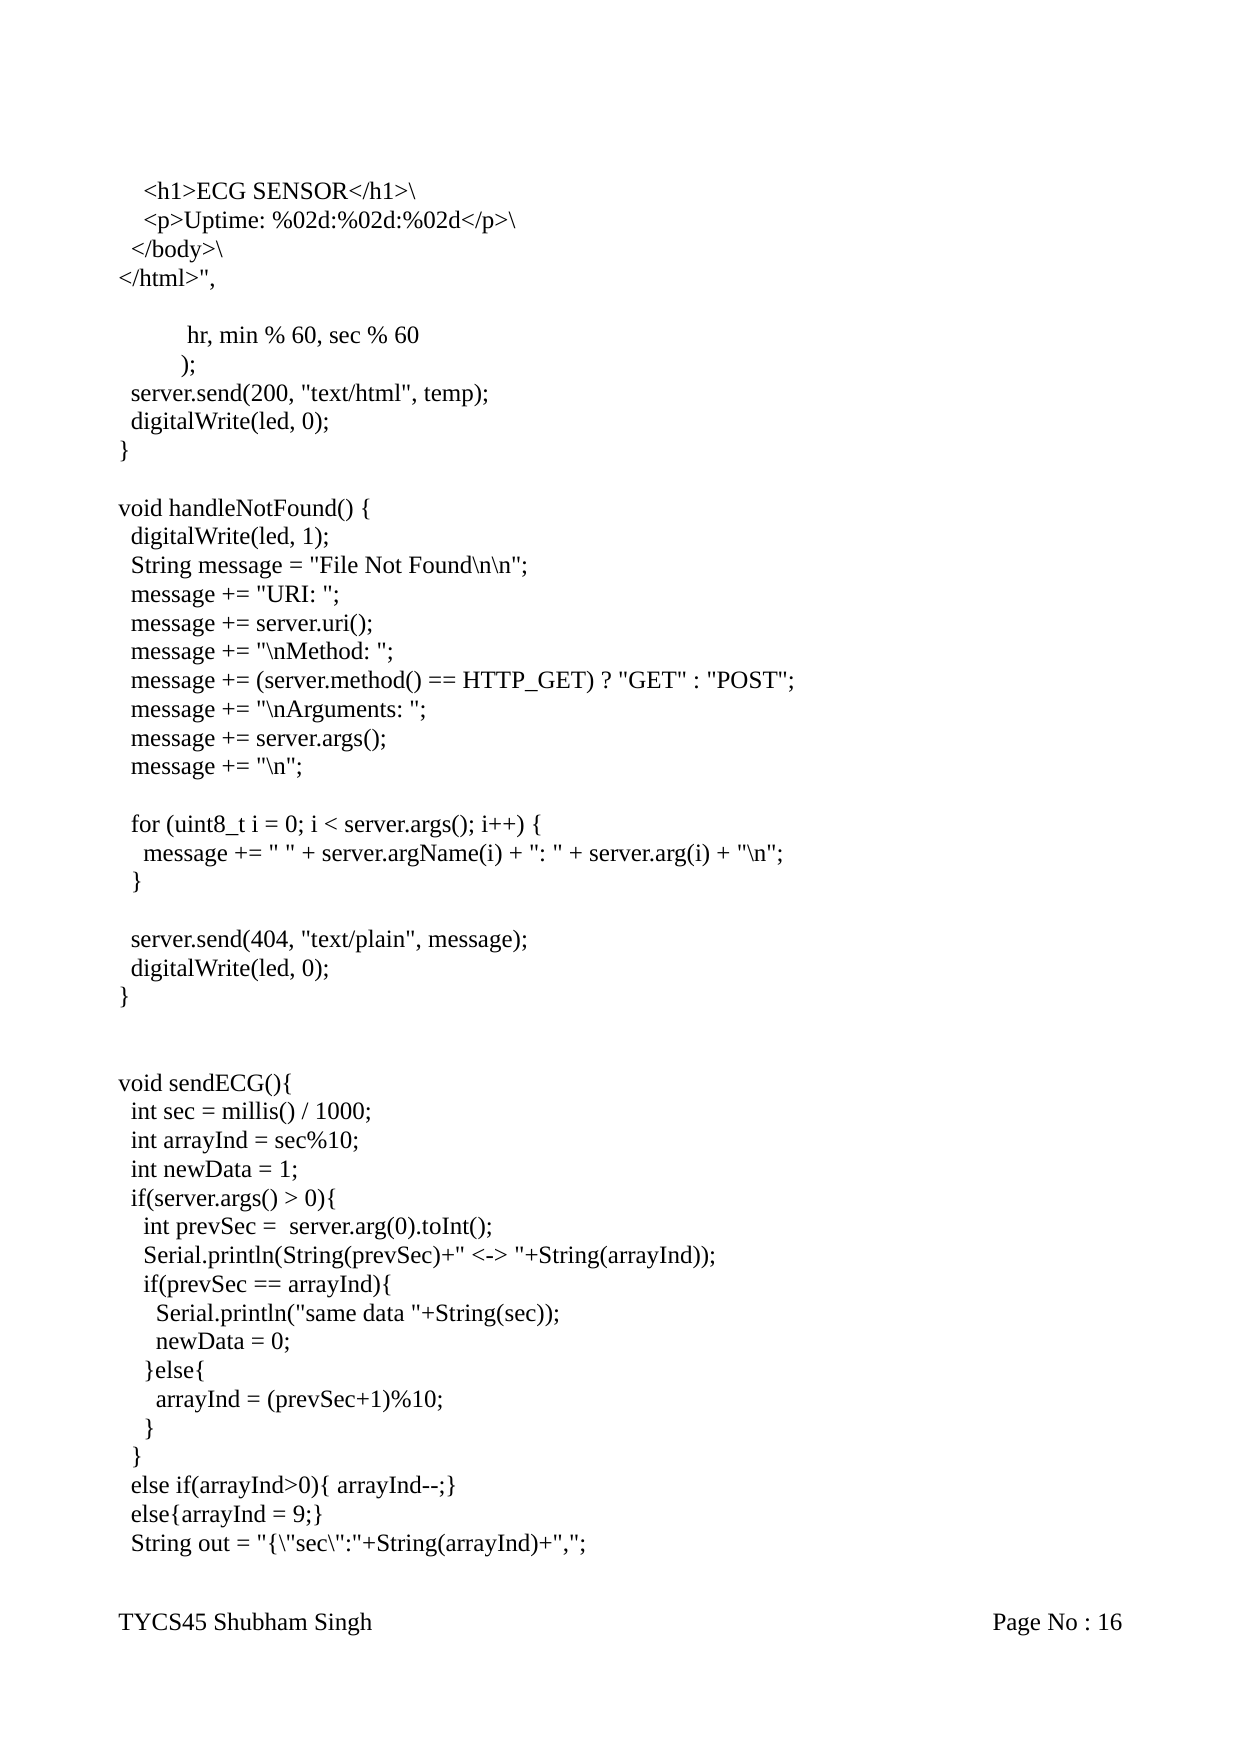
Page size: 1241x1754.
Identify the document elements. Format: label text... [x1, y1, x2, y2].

text hr, min % 60, sec % 60 [118, 320, 1122, 349]
text int newData = 1; [118, 1154, 1122, 1183]
text message += " " + server.argName(i) + ": " + server.arg(i) + "\n"; [118, 838, 1122, 866]
text server.send(404, "text/plain", message); [118, 924, 1122, 953]
text }else{ [118, 1355, 1122, 1384]
text </body>\ [118, 234, 1122, 263]
text message += "\n"; [118, 751, 1122, 780]
text message += "\nArguments: "; [118, 694, 1122, 723]
text int arrayInd = sec%10; [118, 1125, 1122, 1154]
text <h1>ECG SENSOR</h1>\ [118, 176, 1122, 205]
text void handleNotFound() { [118, 493, 1122, 521]
text int sec = millis() / 1000; [118, 1096, 1122, 1125]
text } [118, 866, 1122, 895]
text } [118, 1413, 1122, 1441]
text void sendECG(){ [118, 1068, 1122, 1096]
text else if(arrayInd>0){ arrayInd--;} [118, 1470, 1122, 1499]
text ); [118, 349, 1122, 378]
text if(prevSec == arrayInd){ [118, 1269, 1122, 1298]
text digitalWrite(led, 0); [118, 406, 1122, 435]
text <p>Uptime: %02d:%02d:%02d</p>\ [118, 205, 1122, 234]
text message += "URI: "; [118, 579, 1122, 608]
text arrayInd = (prevSec+1)%10; [118, 1384, 1122, 1413]
text message += server.args(); [118, 723, 1122, 751]
text } [118, 1441, 1122, 1470]
text digitalWrite(led, 0); [118, 953, 1122, 981]
text message += "\nMethod: "; [118, 636, 1122, 665]
text </html>", [118, 263, 1122, 291]
text } [118, 435, 1122, 464]
text Serial.println("same data "+String(sec)); [118, 1298, 1122, 1326]
text else{arrayInd = 9;} [118, 1499, 1122, 1528]
text if(server.args() > 0){ [118, 1183, 1122, 1211]
text int prevSec = server.arg(0).toInt(); [118, 1211, 1122, 1240]
text } [118, 981, 1122, 1010]
text for (uint8_t i = 0; i < server.args(); i++) { [118, 809, 1122, 838]
text digitalWrite(led, 1); [118, 521, 1122, 550]
text server.send(200, "text/html", temp); [118, 378, 1122, 406]
text Serial.println(String(prevSec)+" <-> "+String(arrayInd)); [118, 1240, 1122, 1269]
text String out = "{\"sec\":"+String(arrayInd)+","; [118, 1528, 1122, 1556]
text String message = "File Not Found\n\n"; [118, 550, 1122, 579]
text message += server.uri(); [118, 608, 1122, 636]
text message += (server.method() == HTTP_GET) ? "GET" : "POST"; [118, 665, 1122, 694]
text newData = 0; [118, 1326, 1122, 1355]
